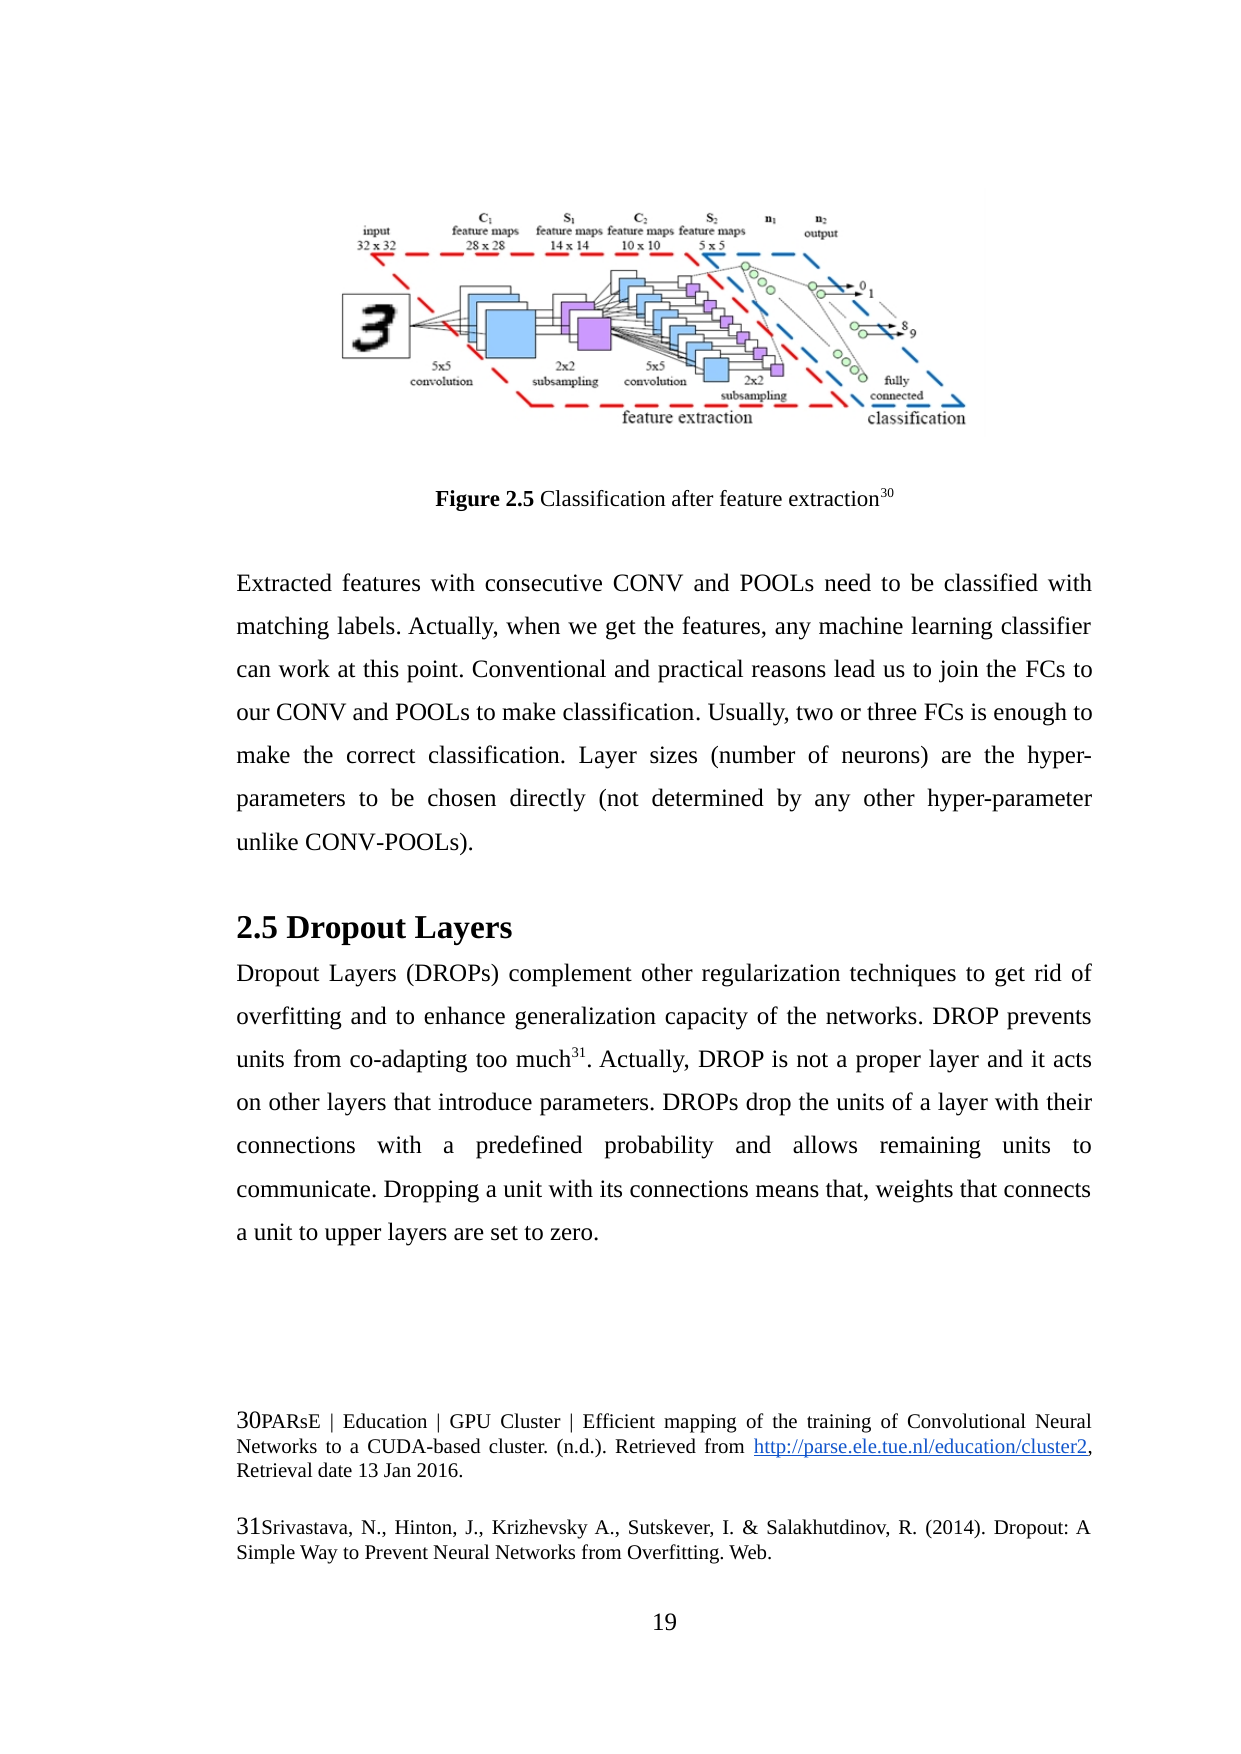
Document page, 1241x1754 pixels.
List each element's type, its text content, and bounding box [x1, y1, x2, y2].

text Srivastava, N., Hinton, J., Krizhevsky A., Sutskever, I. & Salakhutdinov, R. (2014). Dropout: A Simple Way to Prevent Neural Networks from Overfitting. Web. [236, 1511, 1093, 1564]
text Extracted features with consecutive CONV and POOLs need to be classified with matching labels. Actually, when we get the features, any machine learning classifier can work at this point. Conventional and practical reasons lead us to join the FCs to our CONV and POOLs to make classification. Usually, two or three FCs is enough to make the correct classification. Layer sizes (number of neurons) are the hyper-parameters to be chosen directly (not determined by any other hyper-parameter unlike CONV-POOLs). [236, 568, 1093, 855]
text Dropout Layers (DROPs) complement other regularization techniques to get rid of overfitting and to enhance generalization capacity of the networks. DROP prevents units from co-adapting too much. Actually, DROP is not a proper layer and it acts on other layers that introduce parameters. DROPs drop the units of a layer with their connections with a predefined probability and allows remaining units to communicate. Dropping a unit with its connections means that, weights that connects a unit to upper layers are set to zero. [236, 958, 1093, 1246]
text Figure 2.5 Classification after feature extraction [236, 485, 1093, 512]
subtitle 2.5 Dropout Layers [236, 907, 1093, 946]
picture [304, 188, 988, 440]
text PARsE | Education | GPU Cluster | Efficient mapping of the training of Convolutional Neural Networks to a CUDA-based cluster. (n.d.). Retrieved from http://parse.ele.tue.nl/education/cluster2, Retrieval date 13 Jan 2016. [236, 1406, 1093, 1482]
